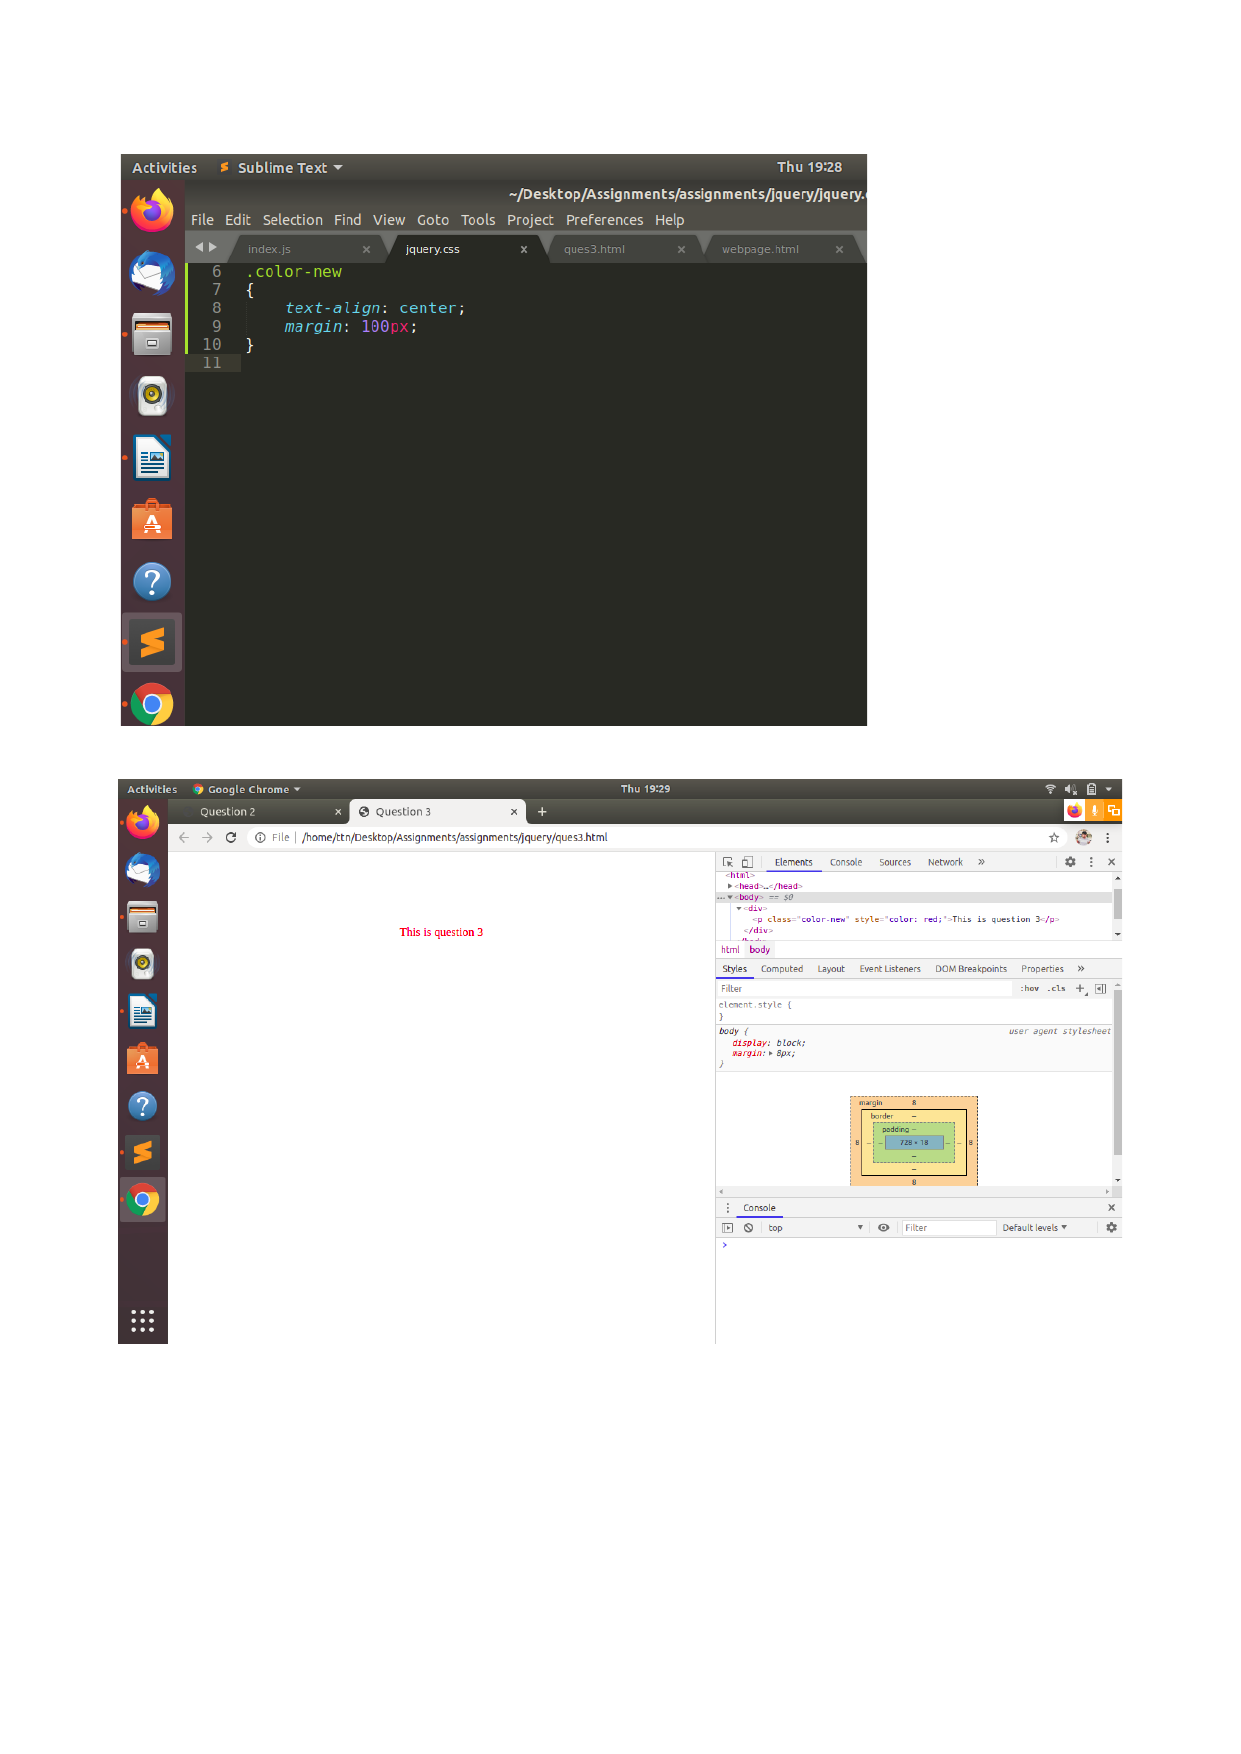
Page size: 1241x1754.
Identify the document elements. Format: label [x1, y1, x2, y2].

picture [118, 779, 1123, 1344]
